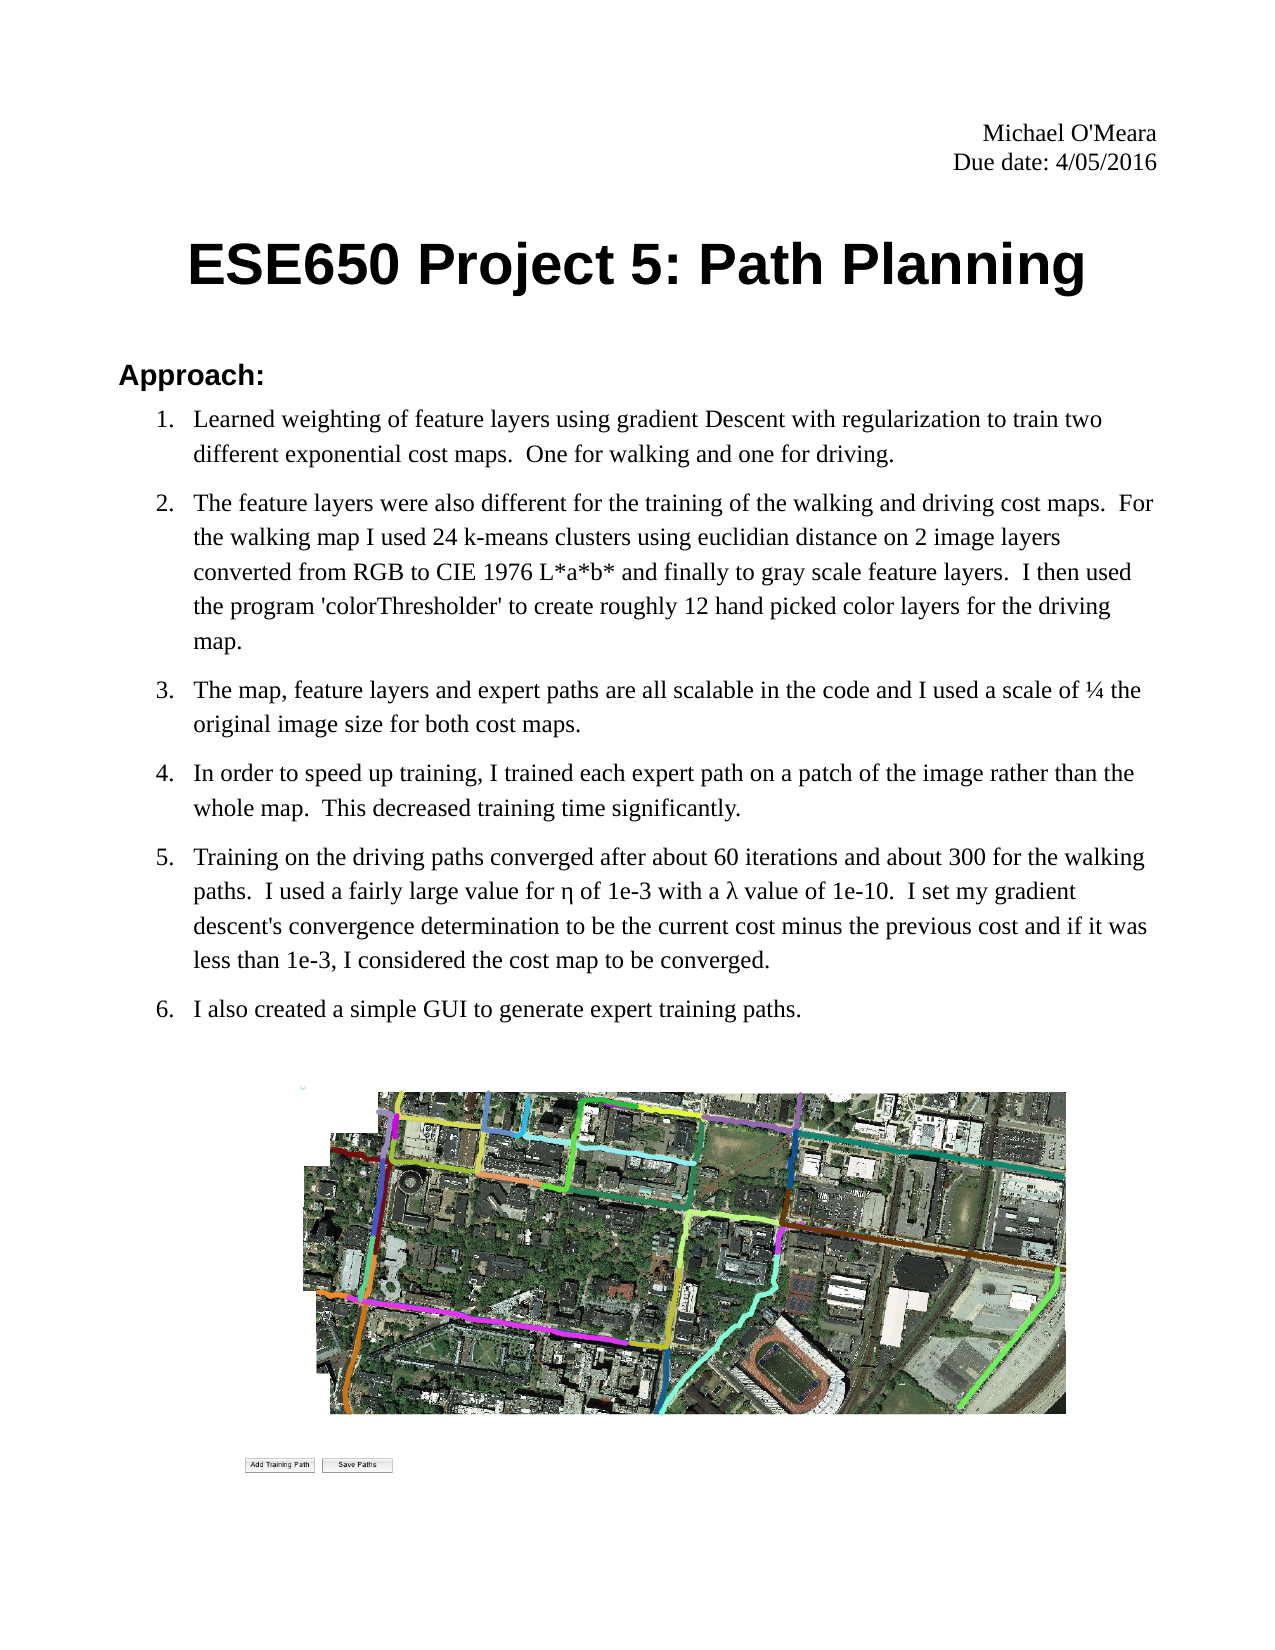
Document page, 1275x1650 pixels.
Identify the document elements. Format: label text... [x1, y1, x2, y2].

list The map, feature layers and expert paths are all scalable in the code and I used a scale of ¼ the original image size for both cost maps. [156, 675, 1157, 738]
list I also created a simple GUI to generate expert training paths. [156, 994, 1157, 1023]
subtitle Approach: [118, 358, 1157, 392]
list In order to speed up training, I trained each expert path on a patch of the image rather than the whole map. This decreased training time significantly. [156, 758, 1157, 822]
list Training on the driving paths converged after about 60 iterations and about 300 for the walking paths. I used a fairly large value for η of 1e-3 with a λ value of 1e-10. I set my gradient descent's convergence determination to be the current cost minus the previous cost and if it was less than 1e-3, I considered the cost map to be converged. [156, 842, 1157, 974]
title ESE650 Project 5: Path Planning [118, 229, 1157, 296]
list Learned weighting of feature layers using gradient Descent with regularization to train two different exponential cost maps. One for walking and one for driving. [156, 404, 1157, 467]
list The feature layers were also different for the training of the walking and driving cost maps. For the walking map I used 24 k-means clusters using euclidian distance on 2 image layers converted from RGB to CIE 1976 L*a*b* and finally to gray scale feature layers. I then used the program 'colorThresholder' to create roughly 12 hand picked color layers for the driving map. [156, 488, 1157, 654]
picture [221, 1086, 1068, 1489]
text Michael O'Meara [118, 118, 1157, 147]
text Due date: 4/05/2016 [118, 147, 1157, 176]
